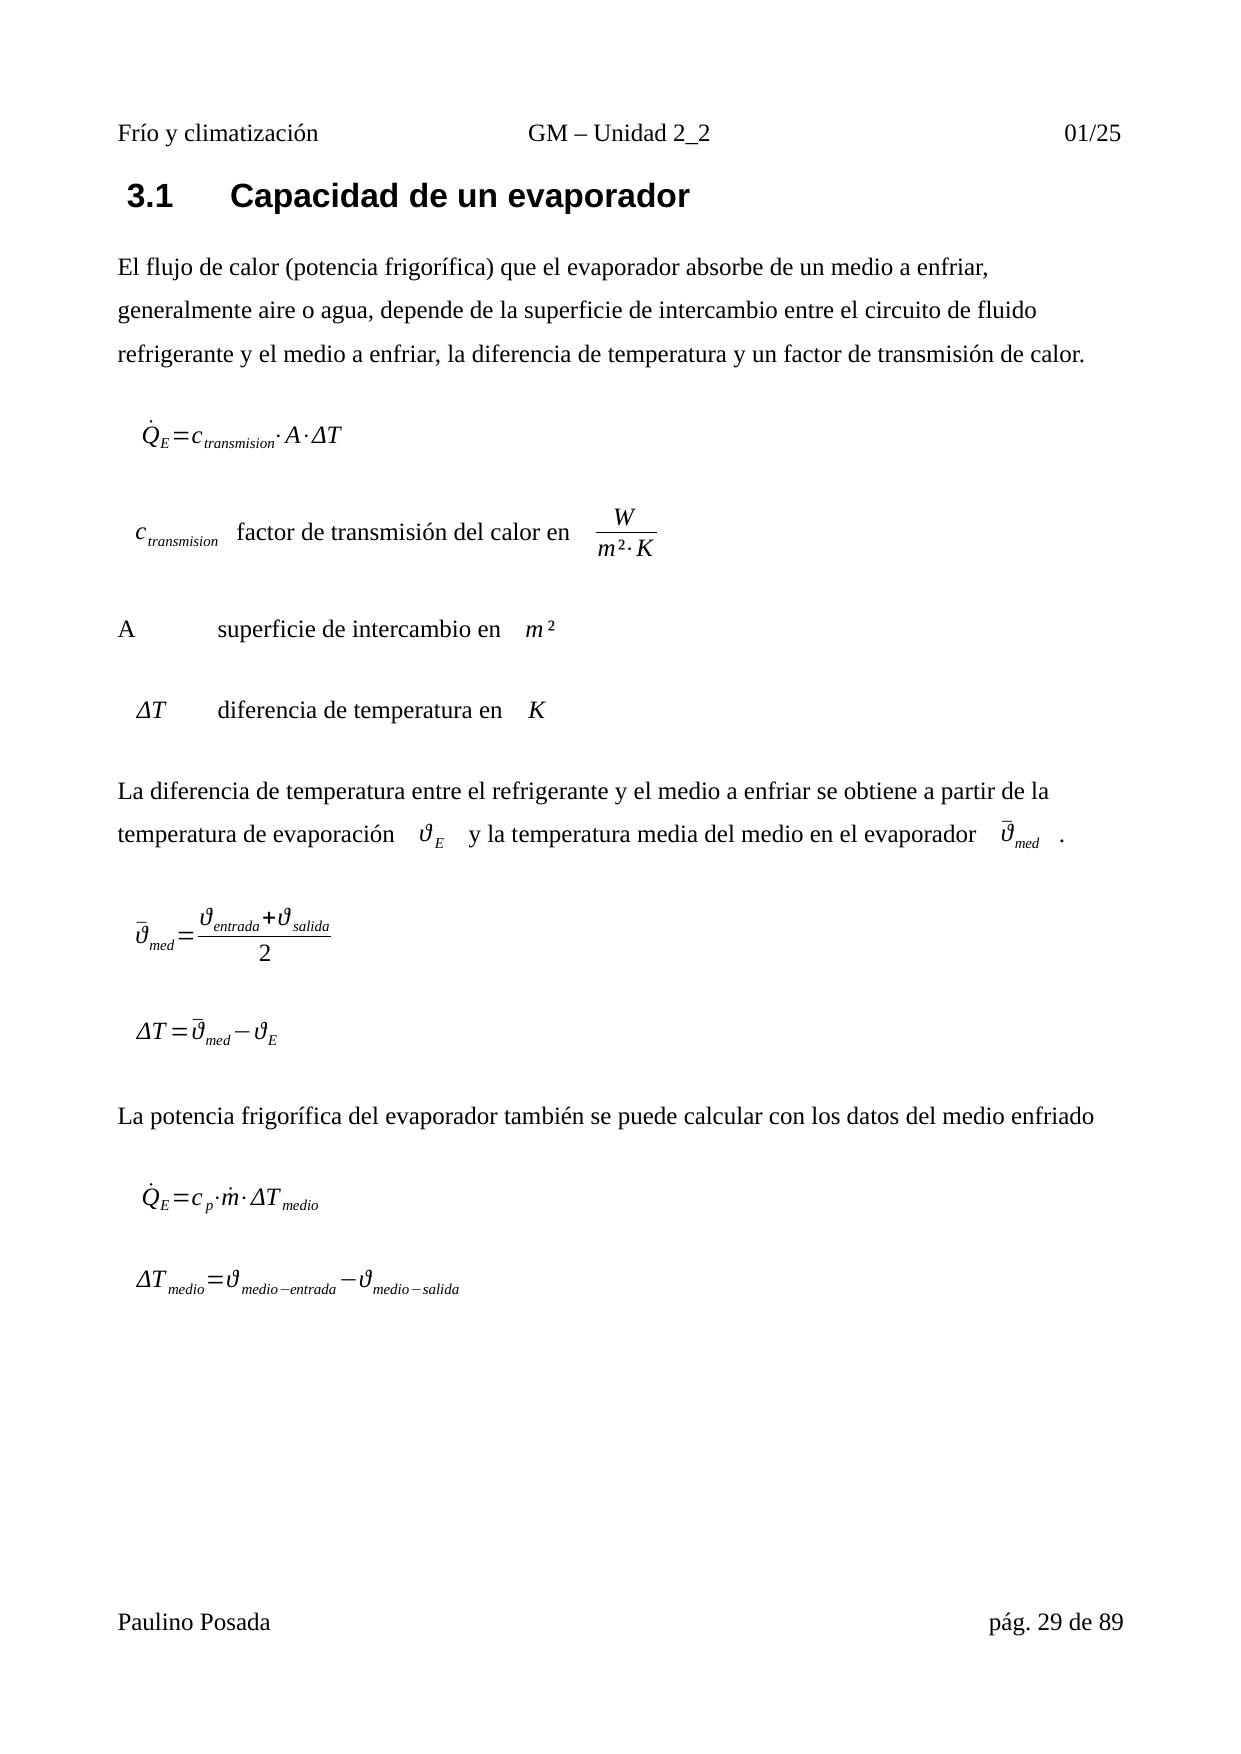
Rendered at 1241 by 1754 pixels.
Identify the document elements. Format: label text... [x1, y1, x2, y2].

subtitle Capacidad de un evaporador [117, 176, 1123, 215]
text A superficie de intercambio en [117, 614, 1123, 643]
text factor de transmisión del calor en [117, 504, 1123, 563]
text diferencia de temperatura en [117, 695, 1123, 724]
text La diferencia de temperatura entre el refrigerante y el medio a enfriar se obtiene a partir de la temperatura de evaporación y la temperatura media del medio en el evaporador . [117, 776, 1123, 851]
text El flujo de calor (potencia frigorífica) que el evaporador absorbe de un medio a enfriar, generalmente aire o agua, depende de la superficie de intercambio entre el circuito de fluido refrigerante y el medio a enfriar, la diferencia de temperatura y un factor de transmisión de calor. [117, 252, 1123, 367]
text La potencia frigorífica del evaporador también se puede calcular con los datos del medio enfriado [117, 1101, 1123, 1130]
